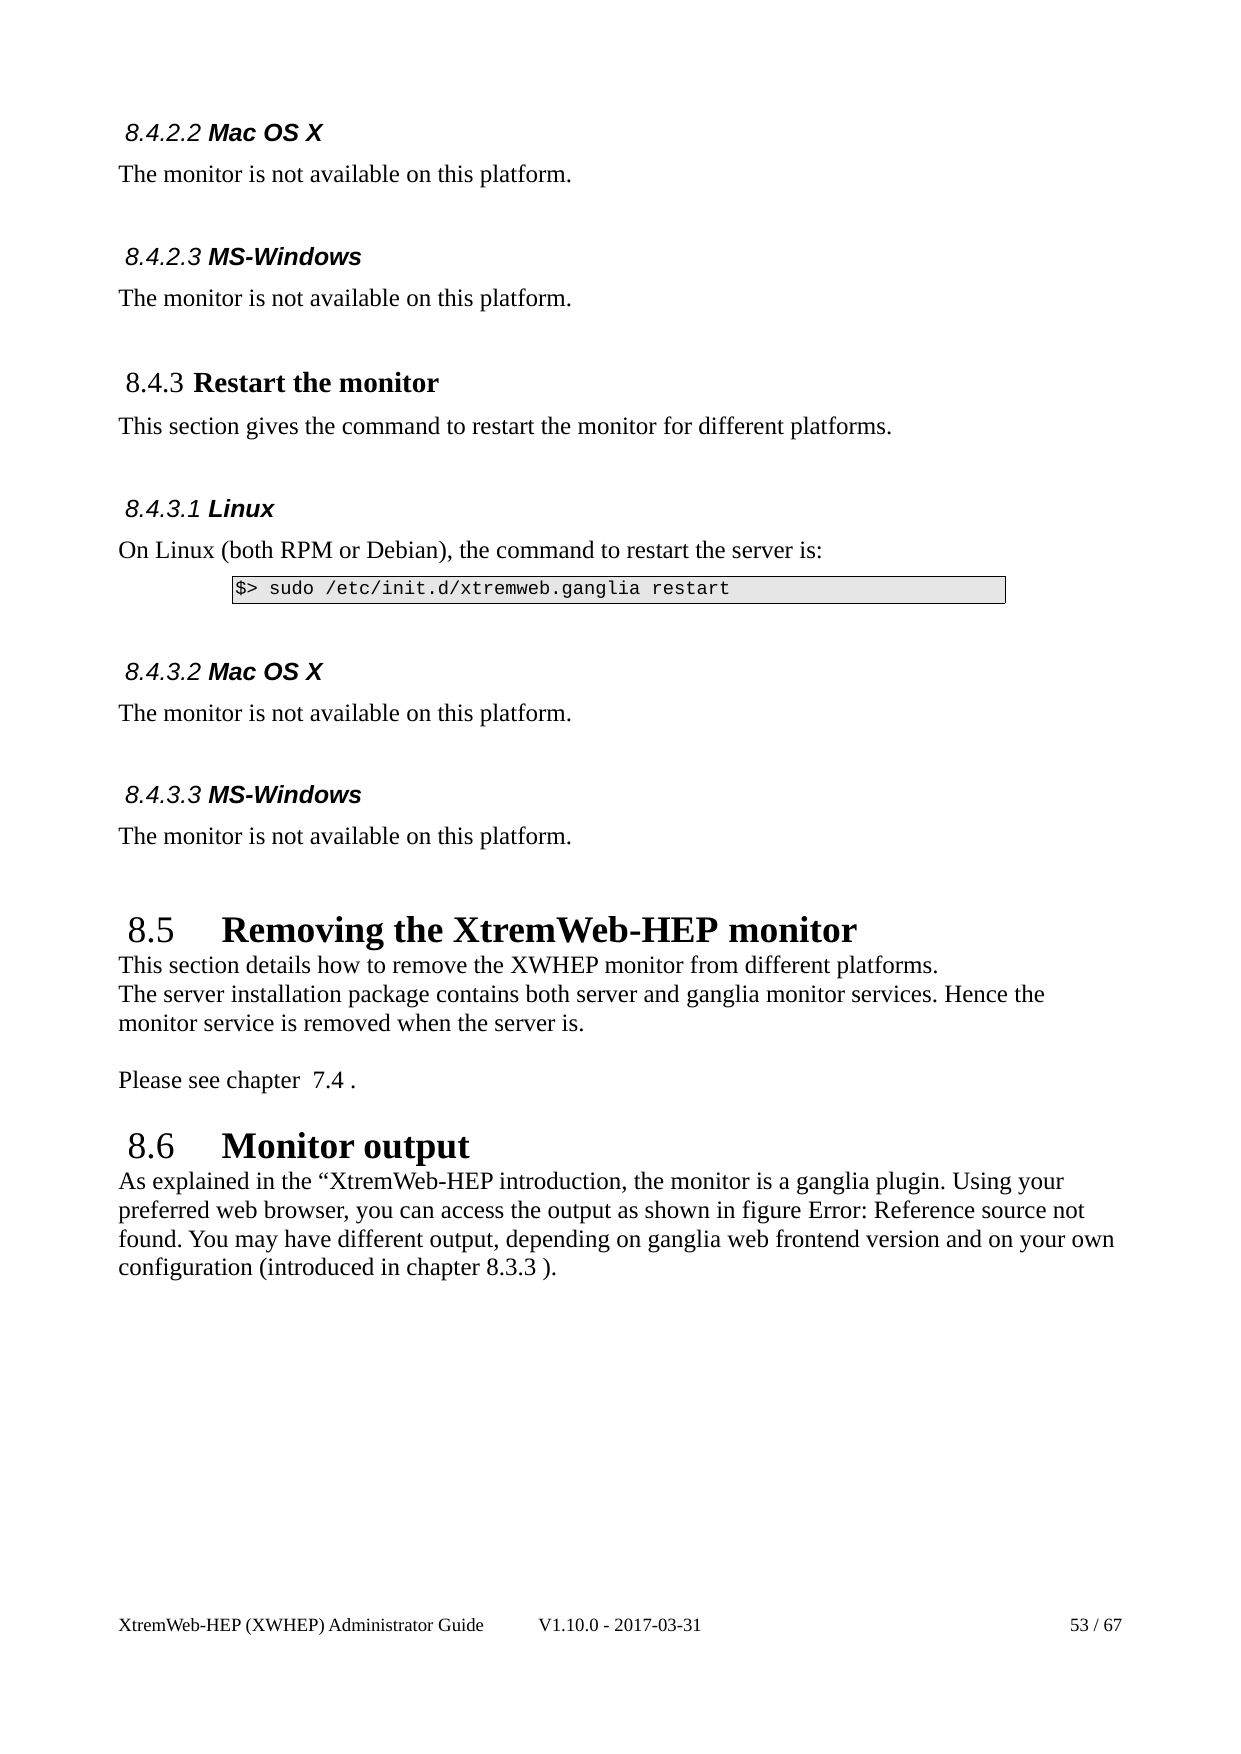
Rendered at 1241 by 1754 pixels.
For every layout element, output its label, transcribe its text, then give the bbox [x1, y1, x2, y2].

text The monitor is not available on this platform. [118, 283, 1122, 311]
subtitle Restart the monitor [118, 365, 1122, 399]
text On Linux (both RPM or Debian), the command to restart the server is: [118, 535, 1122, 563]
text This section details how to remove the XWHEP monitor from different platforms. [118, 951, 1122, 979]
subtitle Monitor output [118, 1123, 1122, 1166]
subtitle Mac OS X [118, 657, 1122, 685]
text This section gives the command to restart the monitor for different platforms. [118, 411, 1122, 440]
subtitle Linux [118, 494, 1122, 522]
text $> sudo /etc/init.d/xtremweb.ganglia restart [233, 577, 1005, 603]
subtitle MS-Windows [118, 780, 1122, 809]
text The monitor is not available on this platform. [118, 698, 1122, 726]
text The monitor is not available on this platform. [118, 821, 1122, 850]
text Please see chapter 7.4. [118, 1066, 1122, 1094]
text The monitor is not available on this platform. [118, 159, 1122, 188]
subtitle Mac OS X [118, 118, 1122, 147]
text As explained in the “XtremWeb-HEP introduction, the monitor is a ganglia plugin. Using your preferred web browser, you can access the output as shown in figure Erreur : source de la référence non trouvée. You may have different output, depending on ganglia web frontend version and on your own configuration (introduced in chapter8.3.3). [118, 1166, 1122, 1281]
text The server installation package contains both server and ganglia monitor services. Hence the monitor service is removed when the server is. [118, 979, 1122, 1037]
subtitle Removing the XtremWeb-HEP monitor [118, 907, 1122, 951]
subtitle MS-Windows [118, 242, 1122, 270]
